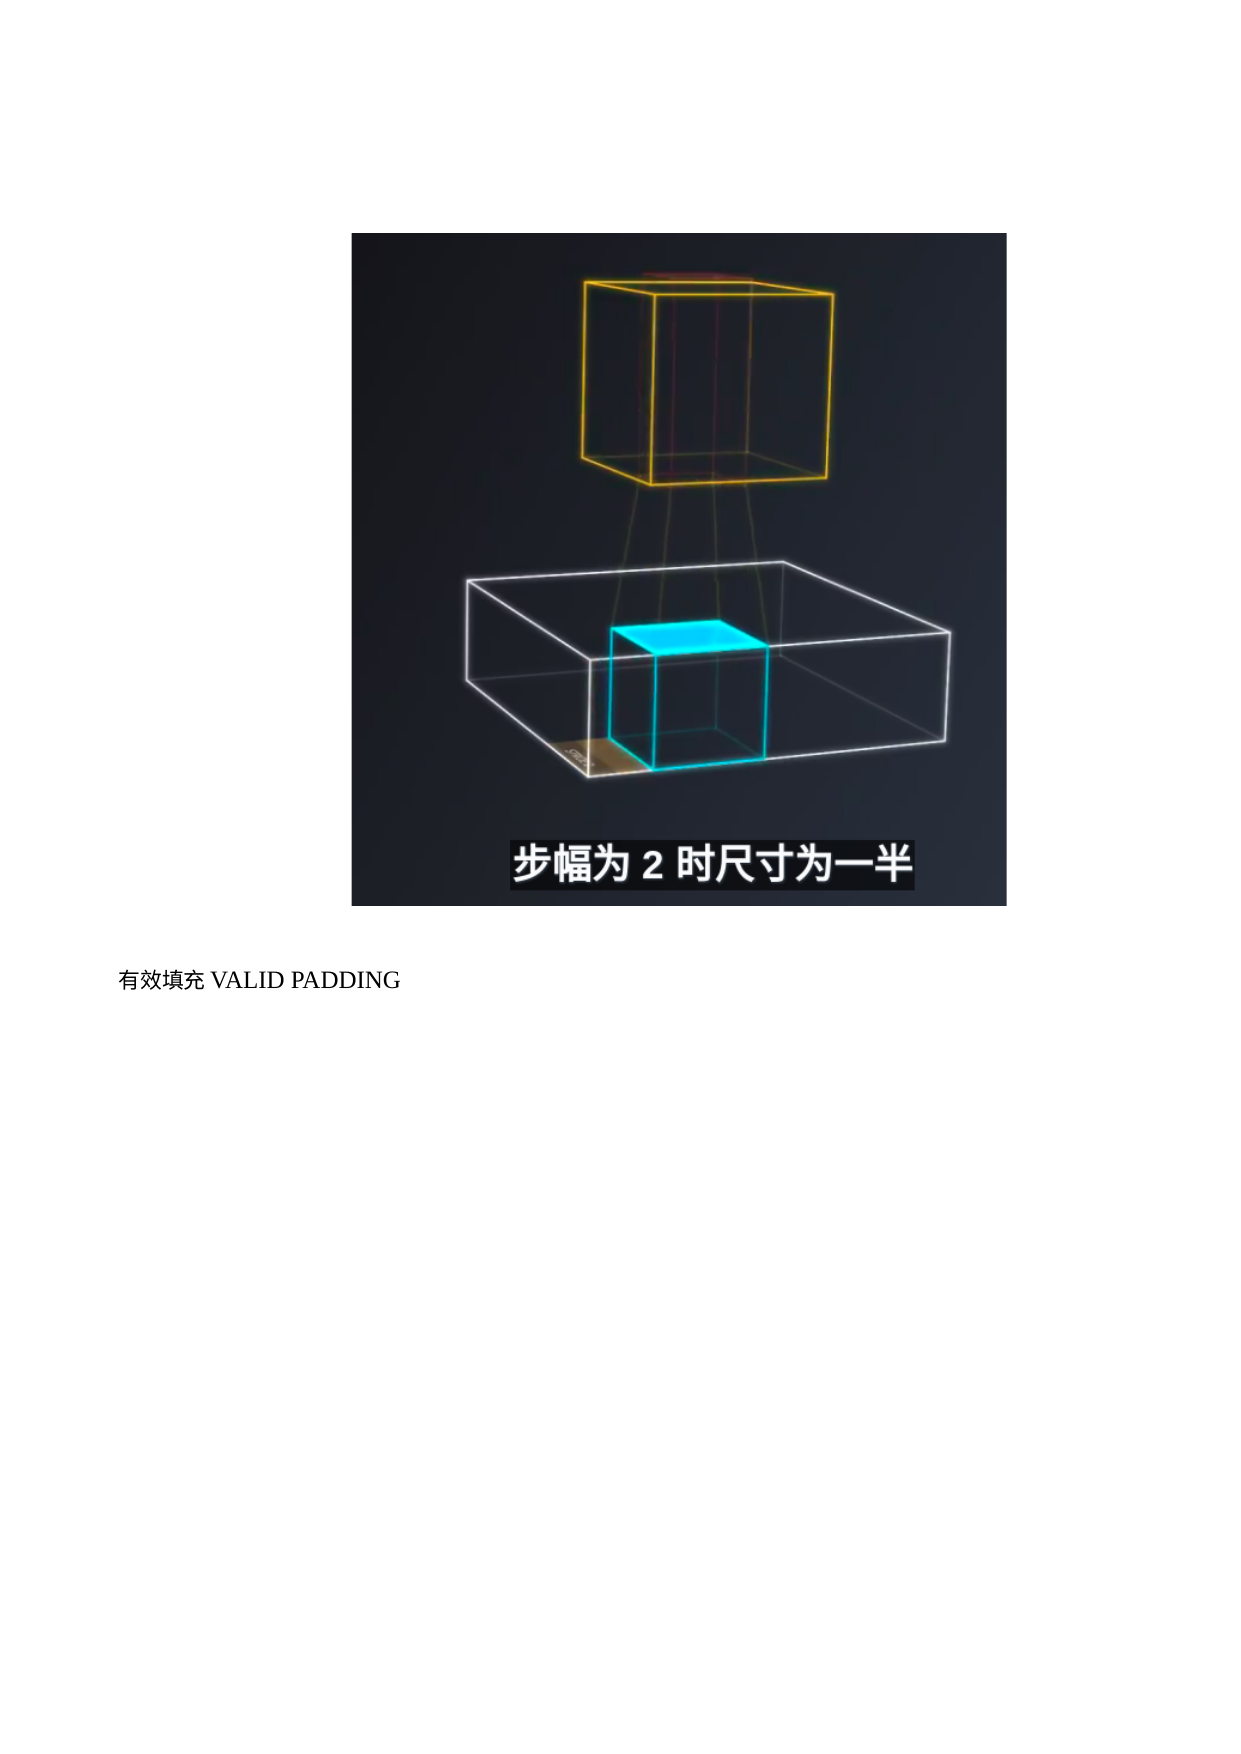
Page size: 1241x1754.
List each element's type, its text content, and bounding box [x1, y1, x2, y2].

picture [351, 233, 1007, 906]
text 有效填充VALID PADDING [118, 963, 1122, 994]
